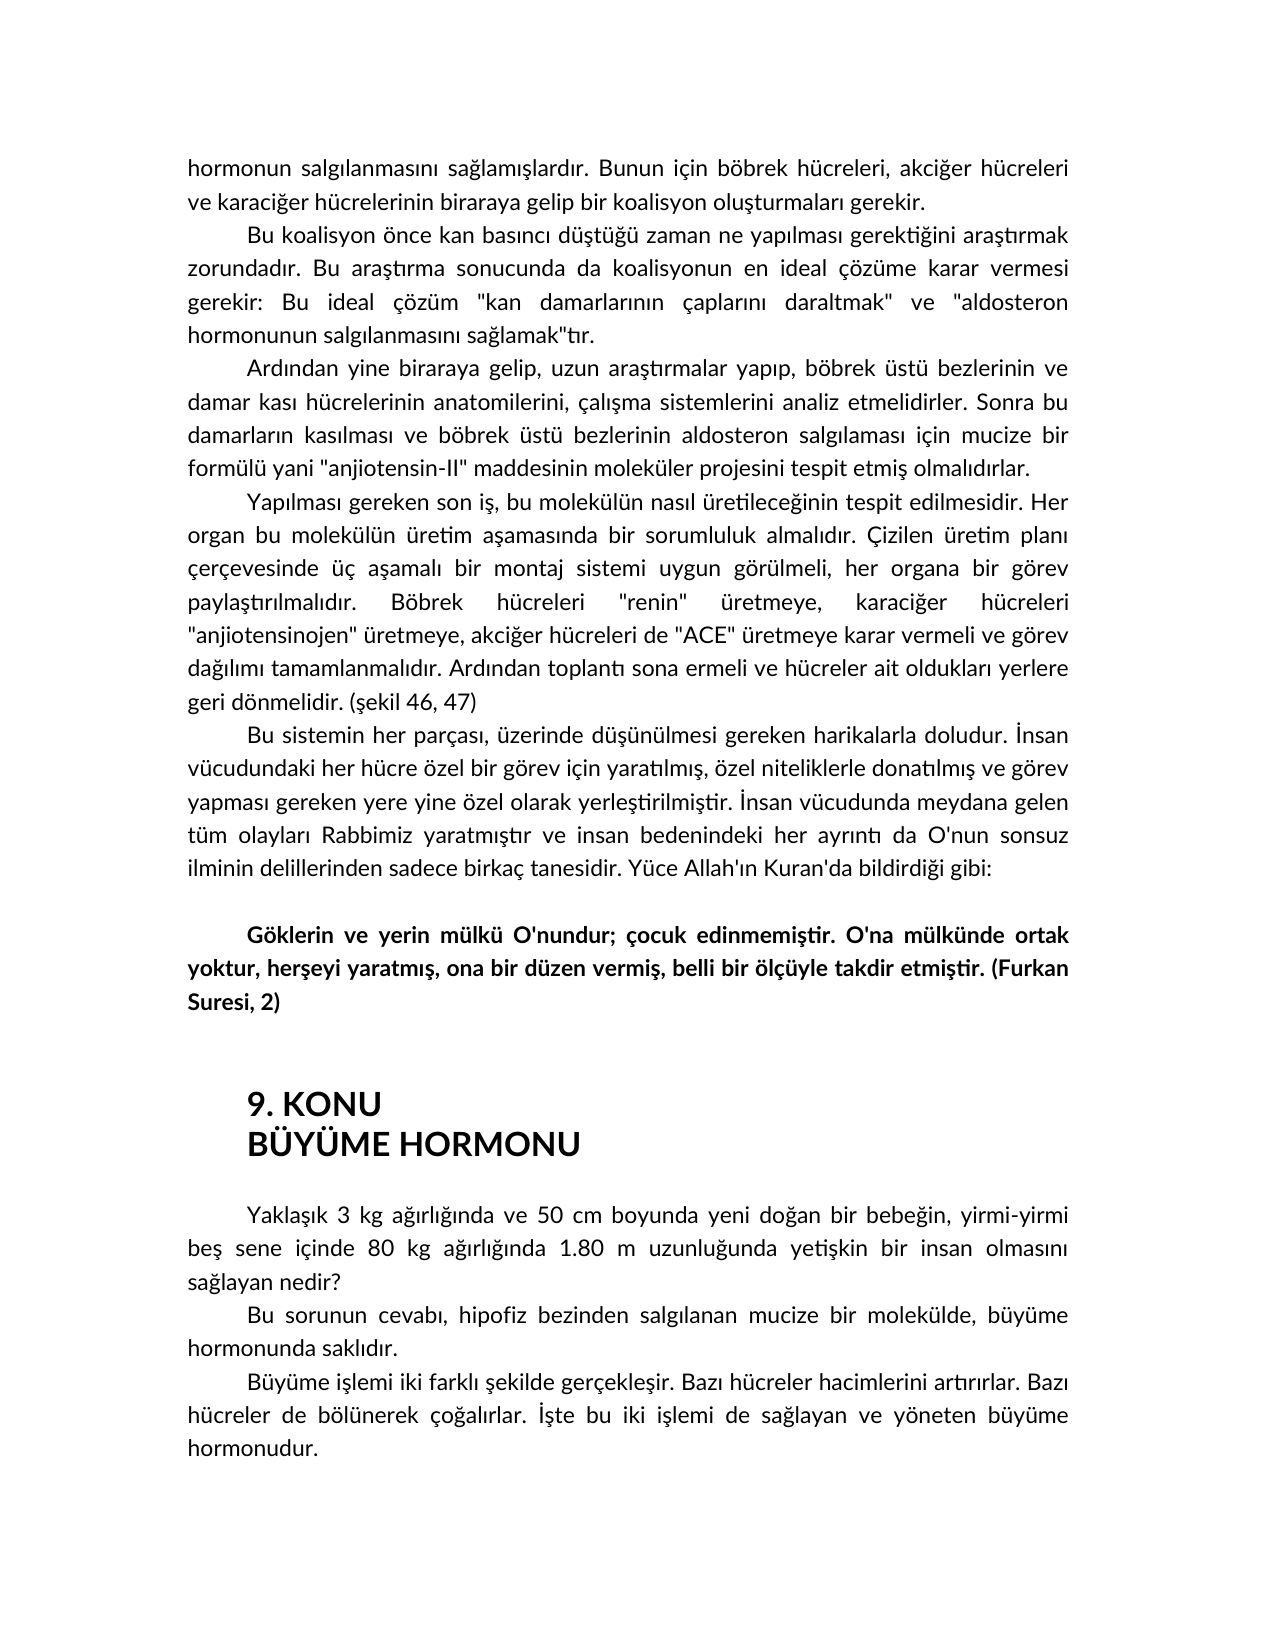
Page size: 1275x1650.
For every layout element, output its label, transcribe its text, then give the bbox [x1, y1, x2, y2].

text Büyüme işlemi iki farklı şekilde gerçekleşir. Bazı hücreler hacimlerini artırırlar. Bazı hücreler de bölünerek çoğalırlar. İşte bu iki işlemi de sağlayan ve yöneten büyüme hormonudur. [187, 1363, 1070, 1463]
text Göklerin ve yerin mülkü O'nundur; çocuk edinmemiştir. O'na mülkünde ortak yoktur, herşeyi yaratmış, ona bir düzen vermiş, belli bir ölçüyle takdir etmiştir. (Furkan Suresi, 2) [187, 917, 1070, 1017]
text BÜYÜME HORMONU [187, 1123, 1070, 1163]
text Ardından yine biraraya gelip, uzun araştırmalar yapıp, böbrek üstü bezlerinin ve damar kası hücrelerinin anatomilerini, çalışma sistemlerini analiz etmelidirler. Sonra bu damarların kasılması ve böbrek üstü bezlerinin aldosteron salgılaması için mucize bir formülü yani "anjiotensin-II" maddesinin moleküler projesini tespit etmiş olmalıdırlar. [187, 350, 1070, 483]
text Bu sorunun cevabı, hipofiz bezinden salgılanan mucize bir molekülde, büyüme hormonunda saklıdır. [187, 1297, 1070, 1363]
text Yapılması gereken son iş, bu molekülün nasıl üretileceğinin tespit edilmesidir. Her organ bu molekülün üretim aşamasında bir sorumluluk almalıdır. Çizilen üretim planı çerçevesinde üç aşamalı bir montaj sistemi uygun görülmeli, her organa bir görev paylaştırılmalıdır. Böbrek hücreleri "renin" üretmeye, karaciğer hücreleri "anjiotensinojen" üretmeye, akciğer hücreleri de "ACE" üretmeye karar vermeli ve görev dağılımı tamamlanmalıdır. Ardından toplantı sona ermeli ve hücreler ait oldukları yerlere geri dönmelidir. (şekil 46, 47) [187, 483, 1070, 717]
text Bu koalisyon önce kan basıncı düştüğü zaman ne yapılması gerektiğini araştırmak zorundadır. Bu araştırma sonucunda da koalisyonun en ideal çözüme karar vermesi gerekir: Bu ideal çözüm "kan damarlarının çaplarını daraltmak" ve "aldosteron hormonunun salgılanmasını sağlamak"tır. [187, 217, 1070, 350]
text hormonun salgılanmasını sağlamışlardır. Bunun için böbrek hücreleri, akciğer hücreleri ve karaciğer hücrelerinin biraraya gelip bir koalisyon oluşturmaları gerekir. [187, 150, 1070, 217]
text 9. KONU [187, 1083, 1070, 1123]
text Yaklaşık 3 kg ağırlığında ve 50 cm boyunda yeni doğan bir bebeğin, yirmi-yirmi beş sene içinde 80 kg ağırlığında 1.80 m uzunluğunda yetişkin bir insan olmasını sağlayan nedir? [187, 1197, 1070, 1297]
text Bu sistemin her parçası, üzerinde düşünülmesi gereken harikalarla doludur. İnsan vücudundaki her hücre özel bir görev için yaratılmış, özel niteliklerle donatılmış ve görev yapması gereken yere yine özel olarak yerleştirilmiştir. İnsan vücudunda meydana gelen tüm olayları Rabbimiz yaratmıştır ve insan bedenindeki her ayrıntı da O'nun sonsuz ilminin delillerinden sadece birkaç tanesidir. Yüce Allah'ın Kuran'da bildirdiği gibi: [187, 717, 1070, 883]
